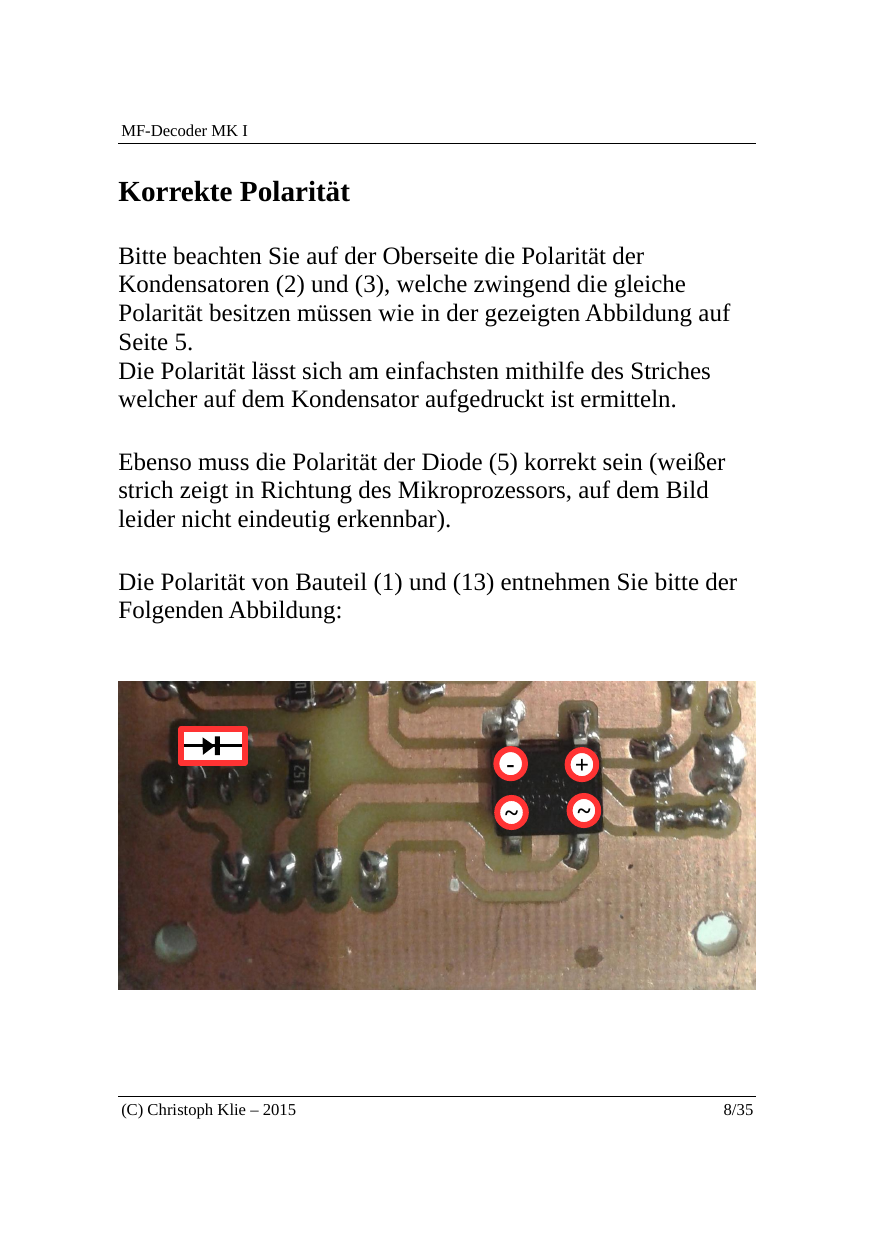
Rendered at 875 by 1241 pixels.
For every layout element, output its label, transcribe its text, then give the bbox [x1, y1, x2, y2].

picture [118, 681, 756, 990]
text Die Polarität lässt sich am einfachsten mithilfe des Striches welcher auf dem Kondensator aufgedruckt ist ermitteln. [118, 356, 756, 413]
text Die Polarität von Bauteil (1) und (13) entnehmen Sie bitte der Folgenden Abbildung: [118, 567, 756, 624]
text Bitte beachten Sie auf der Oberseite die Polarität der Kondensatoren (2) und (3), welche zwingend die gleiche Polarität besitzen müssen wie in der gezeigten Abbildung auf Seite 5. [118, 241, 756, 356]
text Ebenso muss die Polarität der Diode (5) korrekt sein (weißer strich zeigt in Richtung des Mikroprozessors, auf dem Bild leider nicht eindeutig erkennbar). [118, 447, 756, 533]
text Korrekte Polarität [118, 174, 756, 207]
